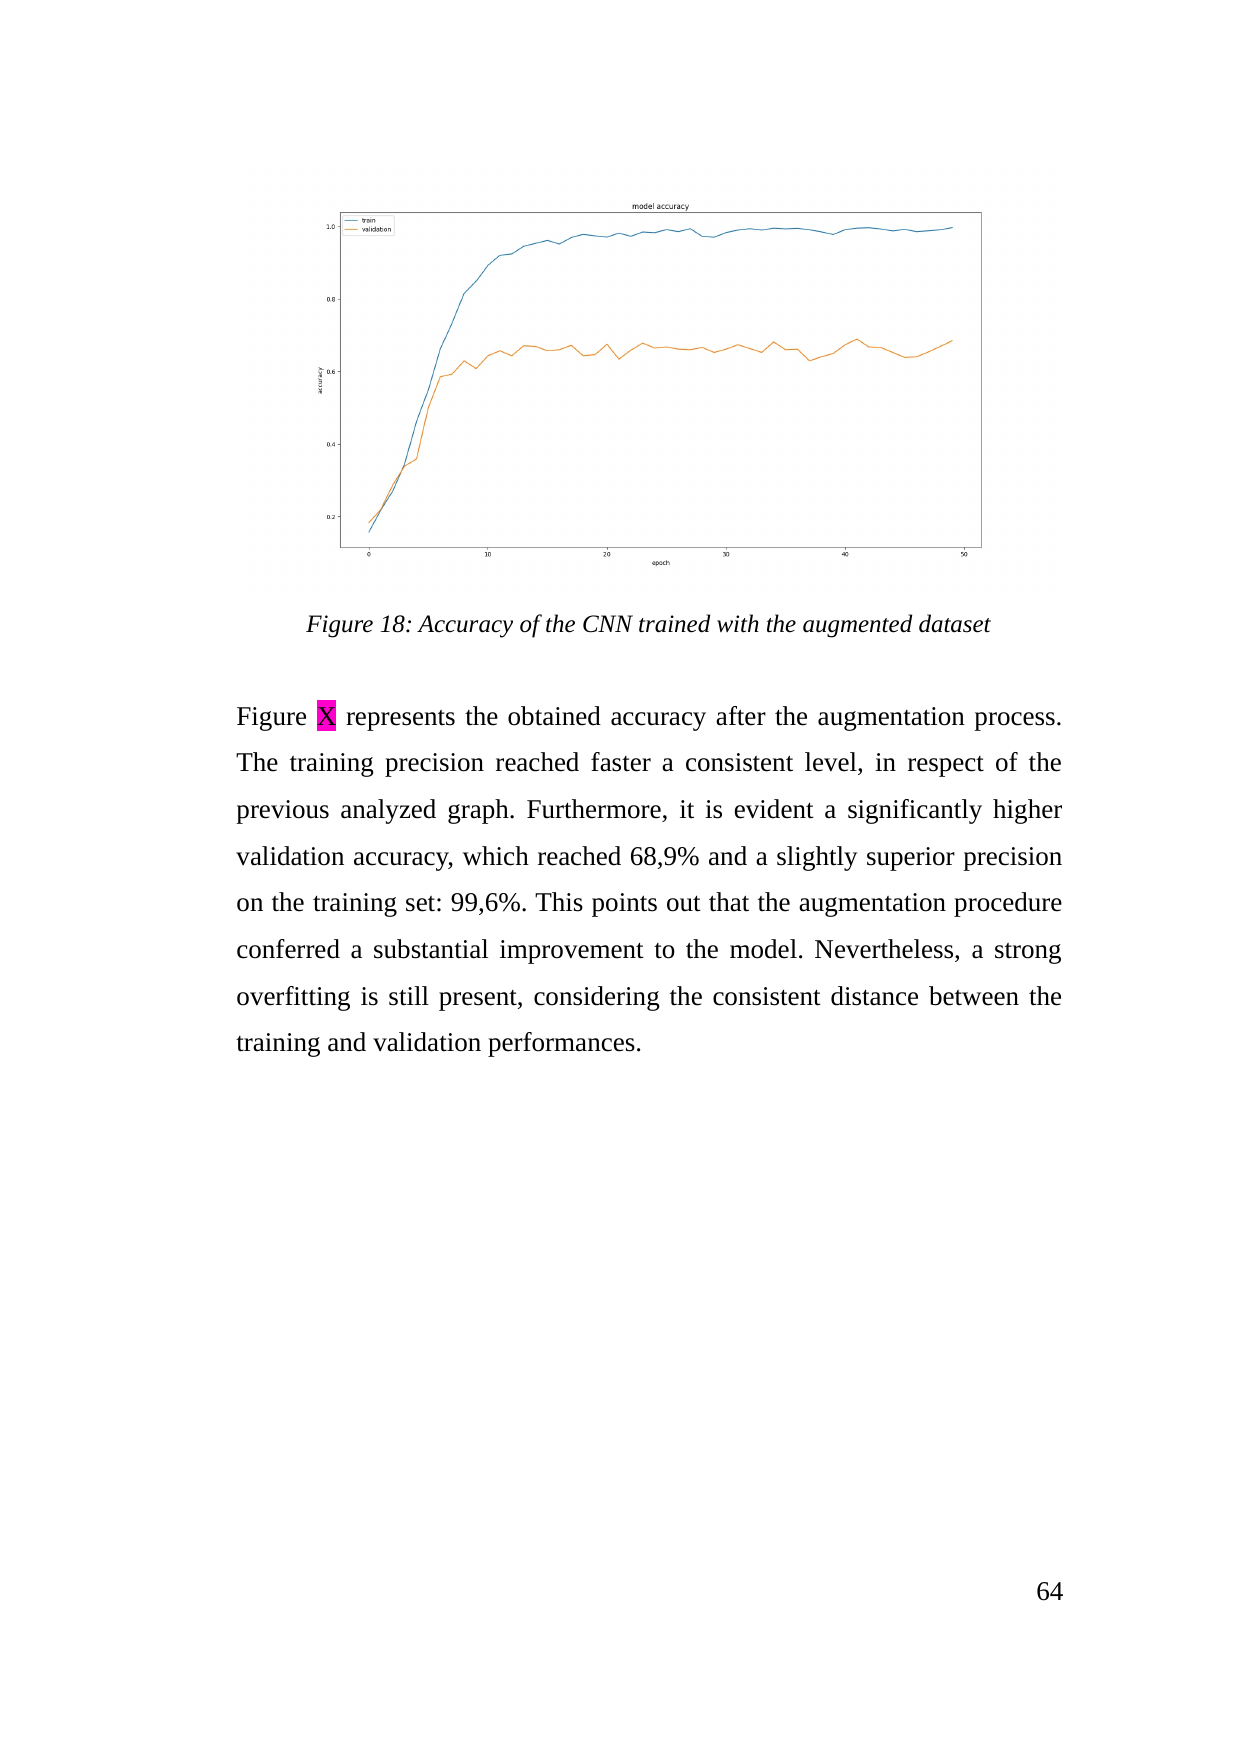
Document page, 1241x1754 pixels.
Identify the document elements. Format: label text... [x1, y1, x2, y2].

text Figure X represents the obtained accuracy after the augmentation process. The training precision reached faster a consistent level, in respect of the previous analyzed graph. Furthermore, it is evident a significantly higher validation accuracy, which reached 68,9% and a slightly superior precision on the training set: 99,6%. This points out that the augmentation procedure conferred a substantial improvement to the model. Nevertheless, a strong overfitting is still present, considering the consistent distance between the training and validation performances. [236, 700, 1063, 1058]
picture [236, 160, 1063, 595]
text Figure 18: Accuracy of the CNN trained with the augmented dataset [236, 595, 1063, 638]
